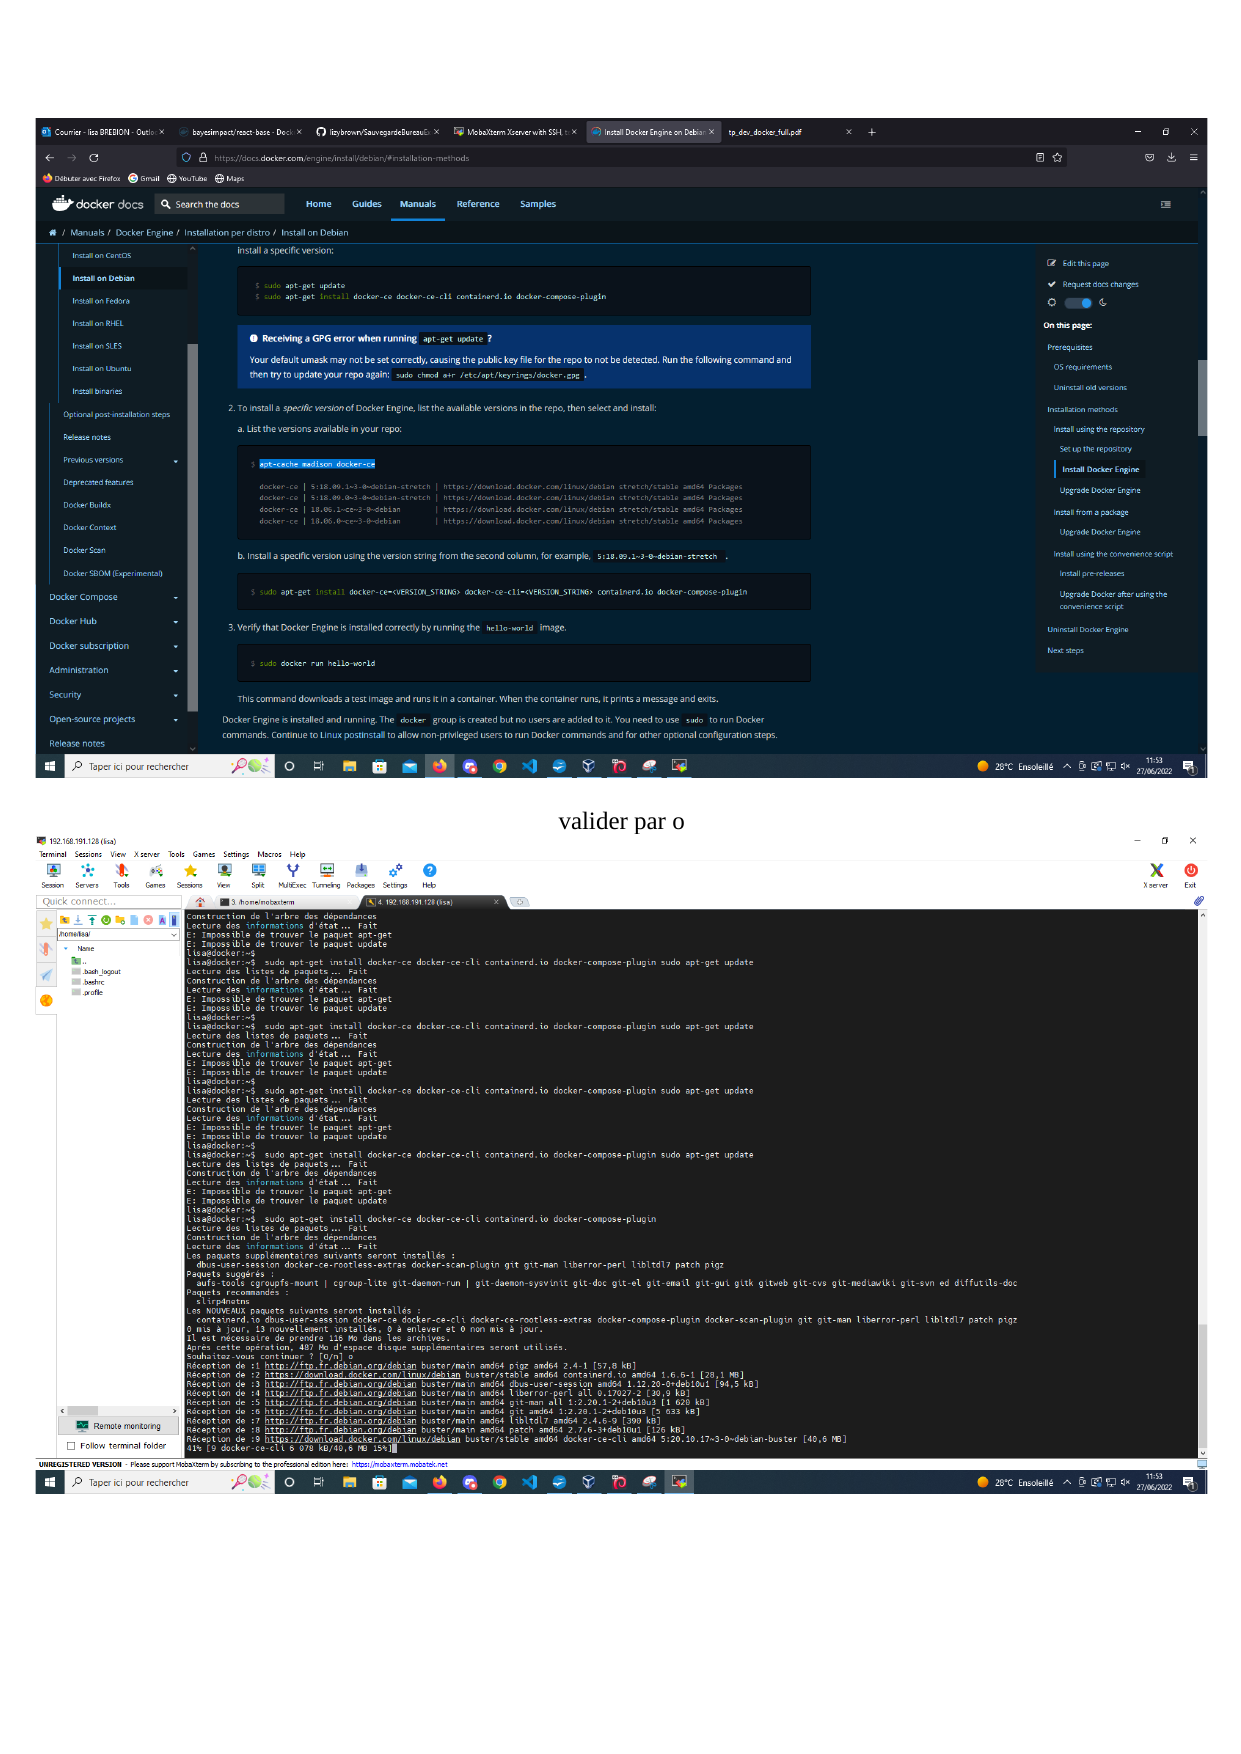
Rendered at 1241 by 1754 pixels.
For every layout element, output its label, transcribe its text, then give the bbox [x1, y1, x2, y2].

picture [35, 834, 1208, 1494]
picture [35, 118, 1208, 778]
text valider par o [36, 806, 1207, 834]
